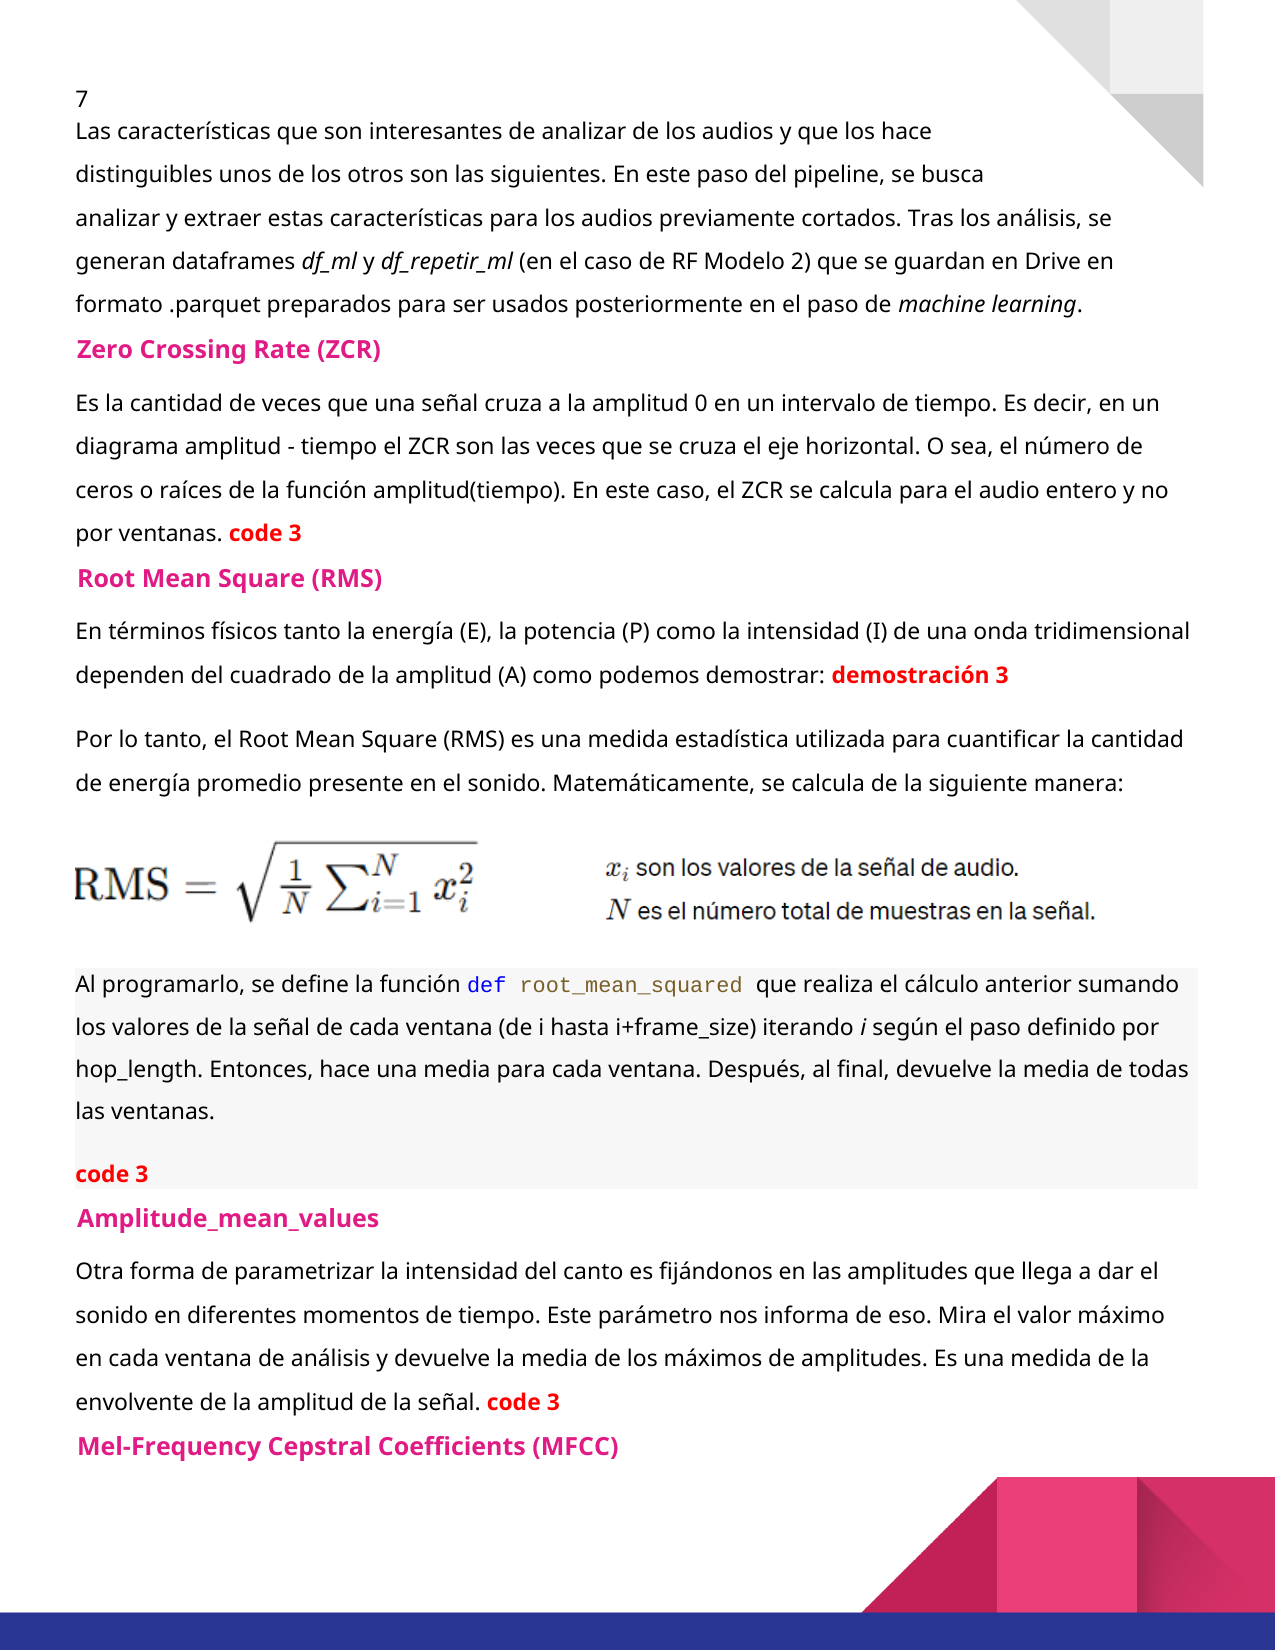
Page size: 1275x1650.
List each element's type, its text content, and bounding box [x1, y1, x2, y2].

subtitle Root Mean Square (RMS) [77, 560, 1198, 594]
text Al programarlo, se define la función def root_mean_squared que realiza el cálculo anterior sumando los valores de la señal de cada ventana (de i hasta i+frame_size) iterando i según el paso definido por hop_length. Entonces, hace una media para cada ventana. Después, al final, devuelve la media de todas las ventanas. [75, 968, 1198, 1126]
picture [1015, 0, 1204, 188]
text Las características que son interesantes de analizar de los audios y que los hace distinguibles unos de los otros son las siguientes. En este paso del pipeline, se busca analizar y extraer estas características para los audios previamente cortados. Tras los análisis, se generan dataframes df_ml y df_repetir_ml (en el caso de RF Modelo 2) que se guardan en Drive en formato .parquet preparados para ser usados posteriormente en el paso de machine learning. [75, 114, 1198, 319]
text En términos físicos tanto la energía (E), la potencia (P) como la intensidad (I) de una onda tridimensional dependen del cuadrado de la amplitud (A) como podemos demostrar: demostración 3 [75, 615, 1198, 690]
subtitle Amplitude_mean_values [77, 1200, 1198, 1234]
picture [0, 1475, 1275, 1650]
picture [75, 830, 494, 936]
subtitle Mel-Frequency Cepstral Coefficients (MFCC) [77, 1429, 1198, 1463]
text code 3 [75, 1158, 1198, 1189]
subtitle Zero Crossing Rate (ZCR) [77, 332, 1198, 366]
text Es la cantidad de veces que una señal cruza a la amplitud 0 en un intervalo de tiempo. Es decir, en un diagrama amplitud - tiempo el ZCR son las veces que se cruza el eje horizontal. O sea, el número de ceros o raíces de la función amplitud(tiempo). En este caso, el ZCR se calcula para el audio entero y no por ventanas. code 3 [75, 387, 1198, 548]
picture [601, 848, 1105, 936]
text Otra forma de parametrizar la intensidad del canto es fijándonos en las amplitudes que llega a dar el sonido en diferentes momentos de tiempo. Este parámetro nos informa de eso. Mira el valor máximo en cada ventana de análisis y devuelve la media de los máximos de amplitudes. Es una medida de la envolvente de la amplitud de la señal. code 3 [75, 1255, 1198, 1417]
text Por lo tanto, el Root Mean Square (RMS) es una medida estadística utilizada para cuantificar la cantidad de energía promedio presente en el sonido. Matemáticamente, se calcula de la siguiente manera: [75, 723, 1198, 798]
